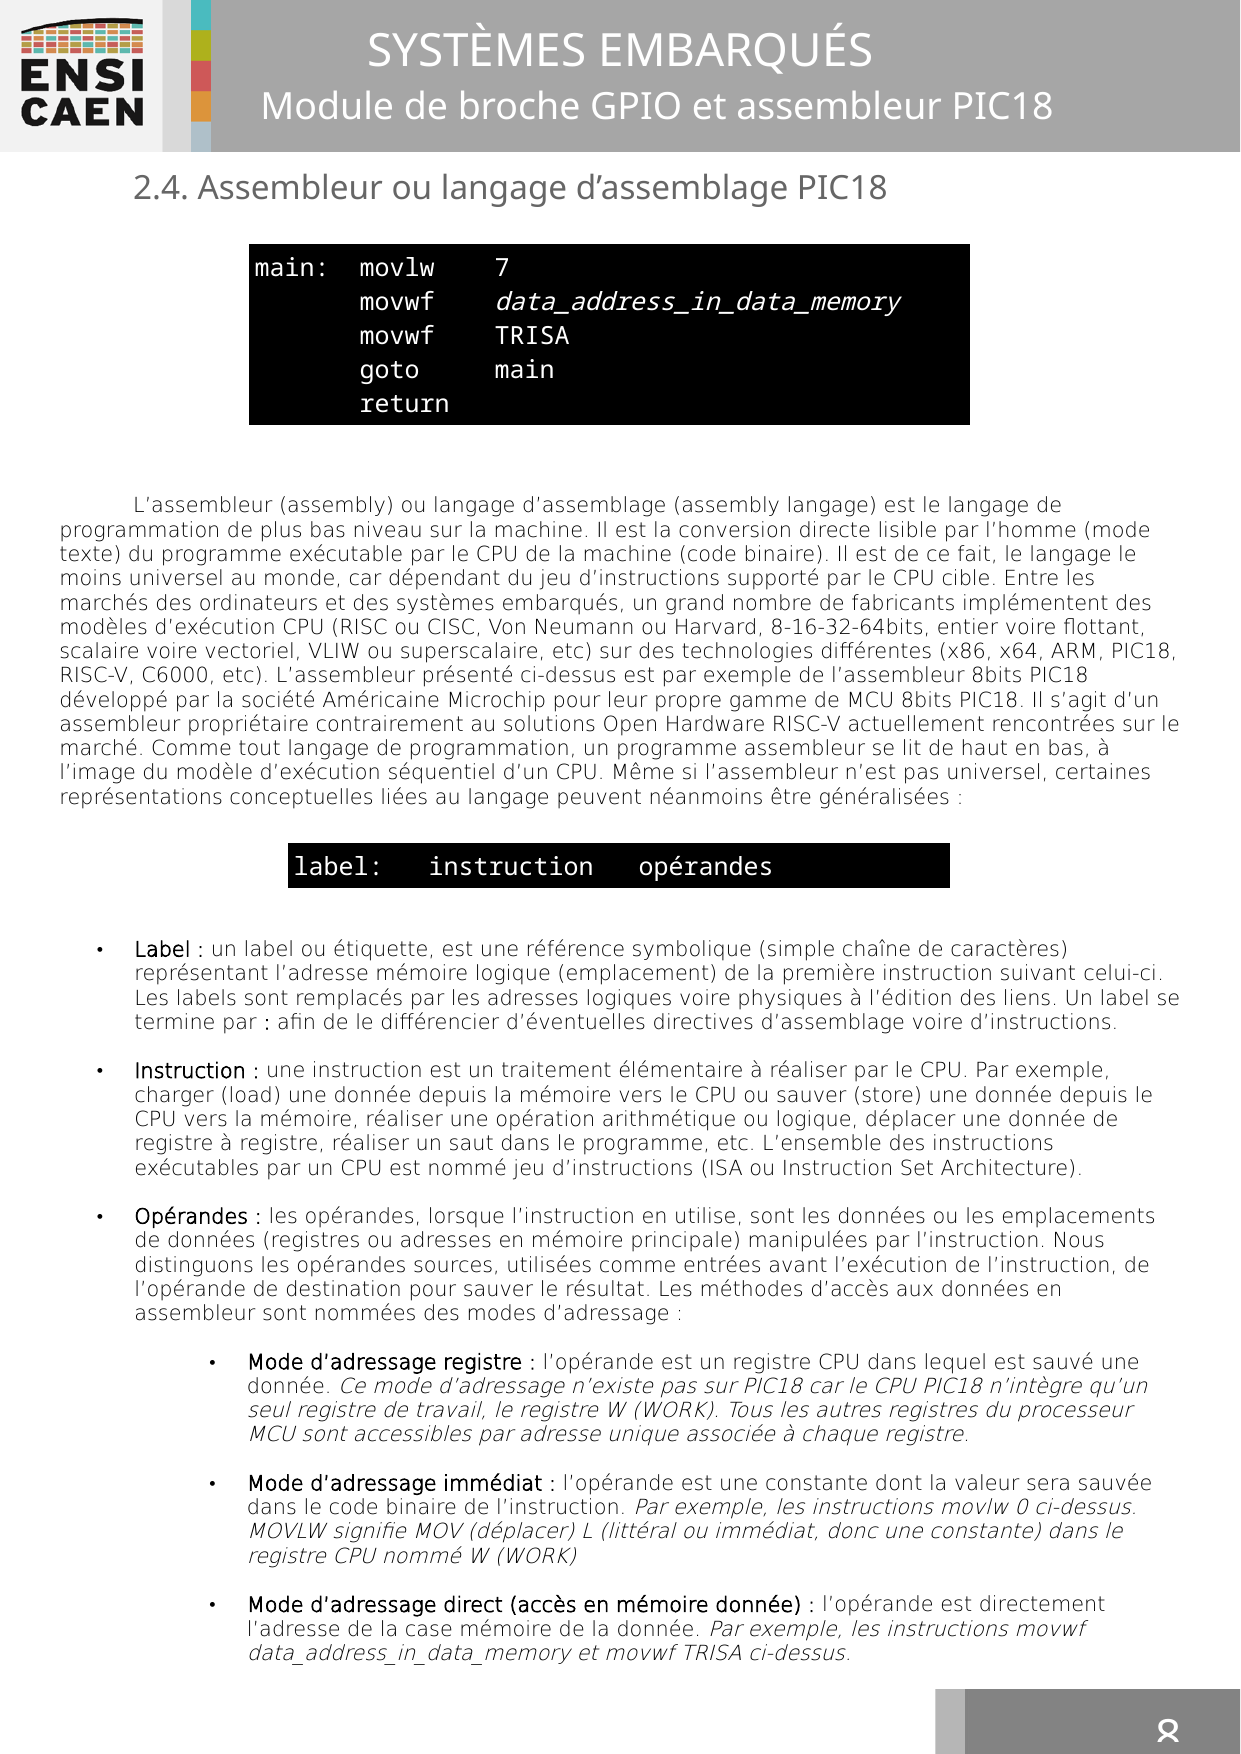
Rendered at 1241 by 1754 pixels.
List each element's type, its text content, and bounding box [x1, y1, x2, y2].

list Mode d’adressage registre : l’opérande est un registre CPU dans lequel est sauvé une donnée. Ce mode d’adressage n’existe pas sur PIC18 car le CPU PIC18 n’intègre qu’un seul registre de travail, le registre W (WORK). Tous les autres registres du processeur MCU sont accessibles par adresse unique associée à chaque registre. [209, 1350, 1181, 1447]
list Instruction : une instruction est un traitement élémentaire à réaliser par le CPU. Par exemple, charger (load) une donnée depuis la mémoire vers le CPU ou sauver (store) une donnée depuis le CPU vers la mémoire, réaliser une opération arithmétique ou logique, déplacer une donnée de registre à registre, réaliser un saut dans le programme, etc. L’ensemble des instructions exécutables par un CPU est nommé jeu d’instructions (ISA ou Instruction Set Architecture). [97, 1058, 1181, 1180]
list Mode d’adressage immédiat : l’opérande est une constante dont la valeur sera sauvée dans le code binaire de l’instruction. Par exemple, les instructions movlw 0 ci-dessus. MOVLW signifie MOV (déplacer) L (littéral ou immédiat, donc une constante) dans le registre CPU nommé W (WORK) [209, 1471, 1181, 1568]
text 2.4. Assembleur ou langage d’assemblage PIC18 [59, 164, 1181, 209]
picture [0, 0, 1241, 152]
picture [935, 1689, 1241, 1754]
list Mode d’adressage direct (accès en mémoire donnée) : l’opérande est directement l’adresse de la case mémoire de la donnée. Par exemple, les instructions movwf data_address_in_data_memory et movwf TRISA ci-dessus. [209, 1592, 1181, 1665]
list Label : un label ou étiquette, est une référence symbolique (simple chaîne de caractères) représentant l’adresse mémoire logique (emplacement) de la première instruction suivant celui-ci. Les labels sont remplacés par les adresses logiques voire physiques à l’édition des liens. Un label se termine par : afin de le différencier d’éventuelles directives d’assemblage voire d’instructions. [97, 937, 1181, 1034]
text L’assembleur (assembly) ou langage d’assemblage (assembly langage) est le langage de programmation de plus bas niveau sur la machine. Il est la conversion directe lisible par l’homme (mode texte) du programme exécutable par le CPU de la machine (code binaire). Il est de ce fait, le langage le moins universel au monde, car dépendant du jeu d’instructions supporté par le CPU cible. Entre les marchés des ordinateurs et des systèmes embarqués, un grand nombre de fabricants implémentent des modèles d’exécution CPU (RISC ou CISC, Von Neumann ou Harvard, 8-16-32-64bits, entier voire flottant, scalaire voire vectoriel, VLIW ou superscalaire, etc) sur des technologies différentes (x86, x64, ARM, PIC18, RISC-V, C6000, etc). L’assembleur présenté ci-dessus est par exemple de l’assembleur 8bits PIC18 développé par la société Américaine Microchip pour leur propre gamme de MCU 8bits PIC18. Il s’agit d’un assembleur propriétaire contrairement au solutions Open Hardware RISC-V actuellement rencontrées sur le marché. Comme tout langage de programmation, un programme assembleur se lit de haut en bas, à l’image du modèle d’exécution séquentiel d’un CPU. Même si l’assembleur n’est pas universel, certaines représentations conceptuelles liées au langage peuvent néanmoins être généralisées : [59, 493, 1181, 809]
table_header label: instruction opérandes [288, 843, 950, 888]
table_header main: movlw 7 movwf data_address_in_data_memory movwf TRISA goto main return [249, 244, 970, 425]
list Opérandes : les opérandes, lorsque l’instruction en utilise, sont les données ou les emplacements de données (registres ou adresses en mémoire principale) manipulées par l’instruction. Nous distinguons les opérandes sources, utilisées comme entrées avant l’exécution de l’instruction, de l’opérande de destination pour sauver le résultat. Les méthodes d’accès aux données en assembleur sont nommées des modes d’adressage : [97, 1204, 1181, 1325]
